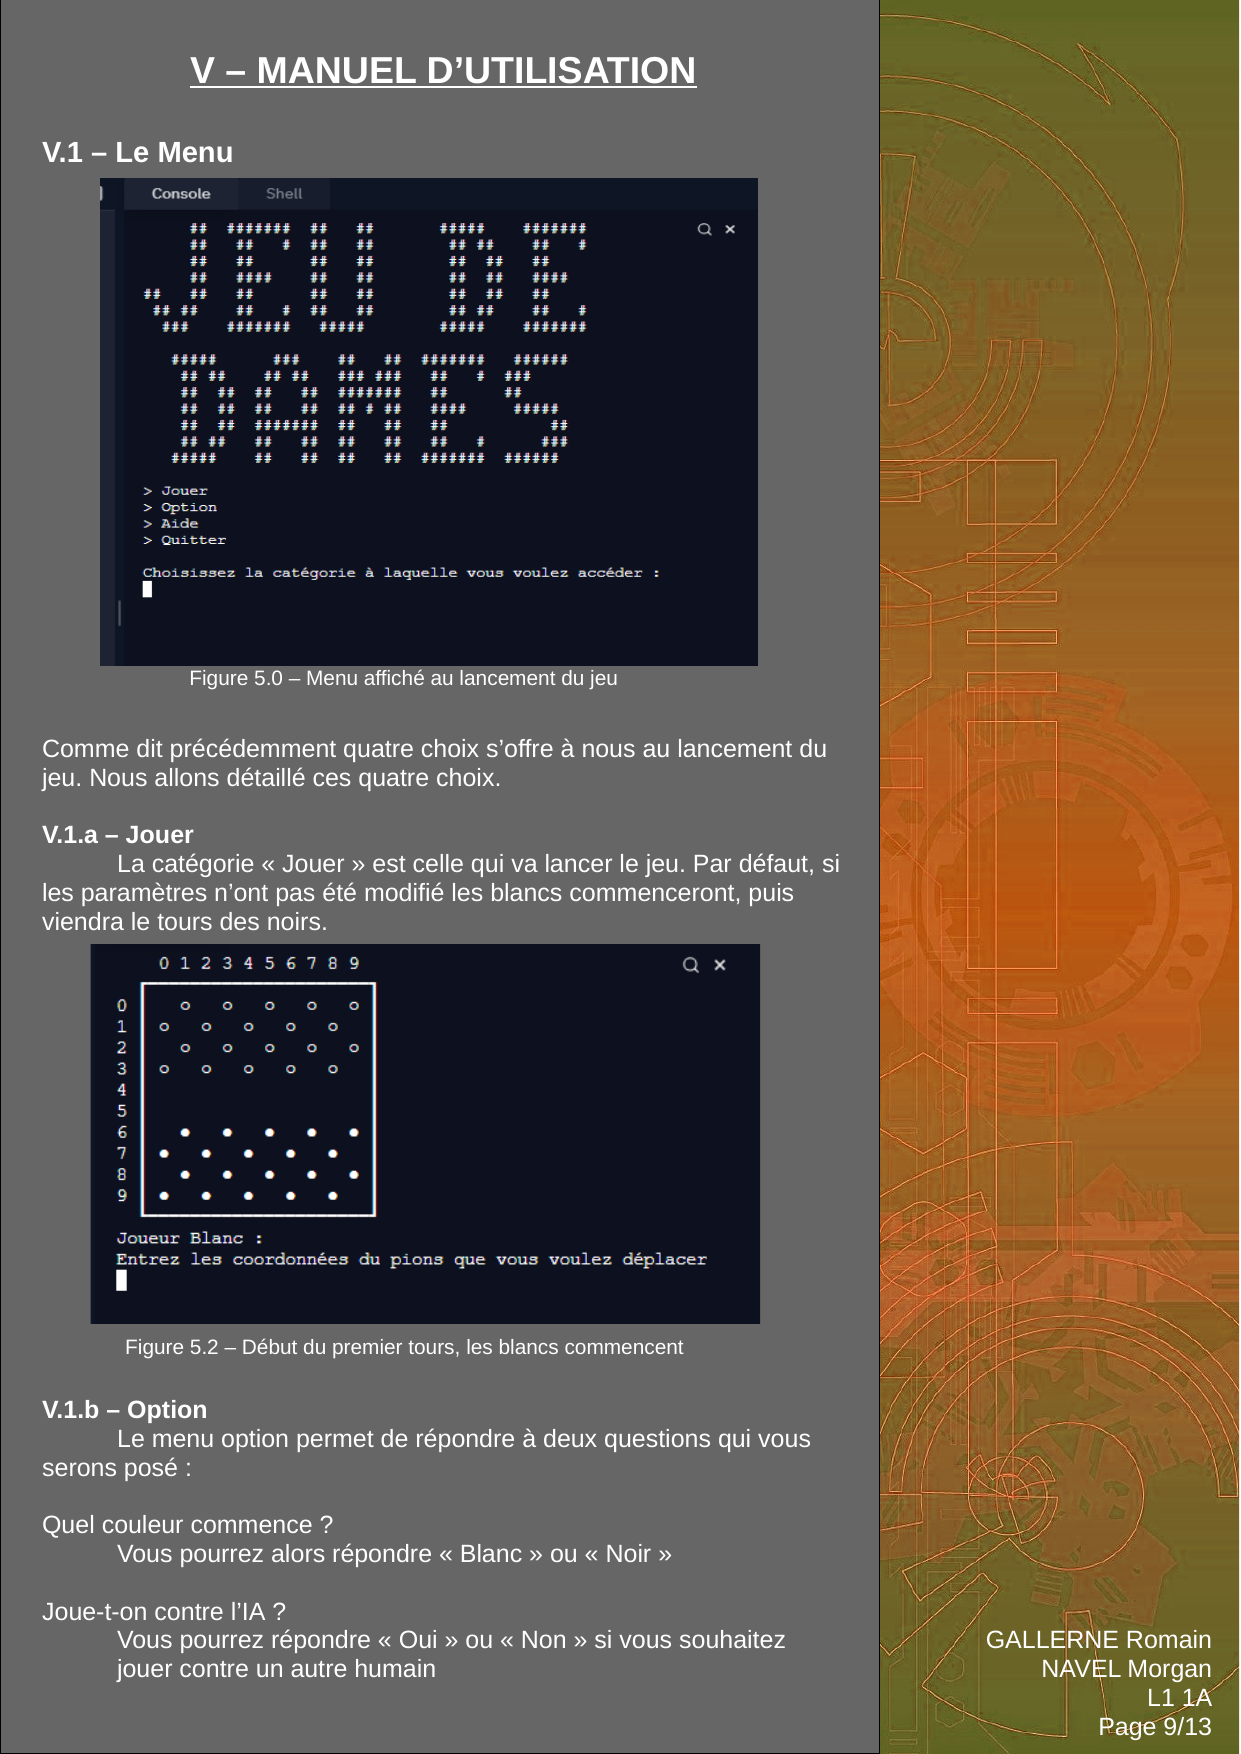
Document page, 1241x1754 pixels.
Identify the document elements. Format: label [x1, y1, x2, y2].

picture [100, 178, 758, 666]
picture [880, 0, 1240, 1754]
picture [90, 944, 761, 1324]
